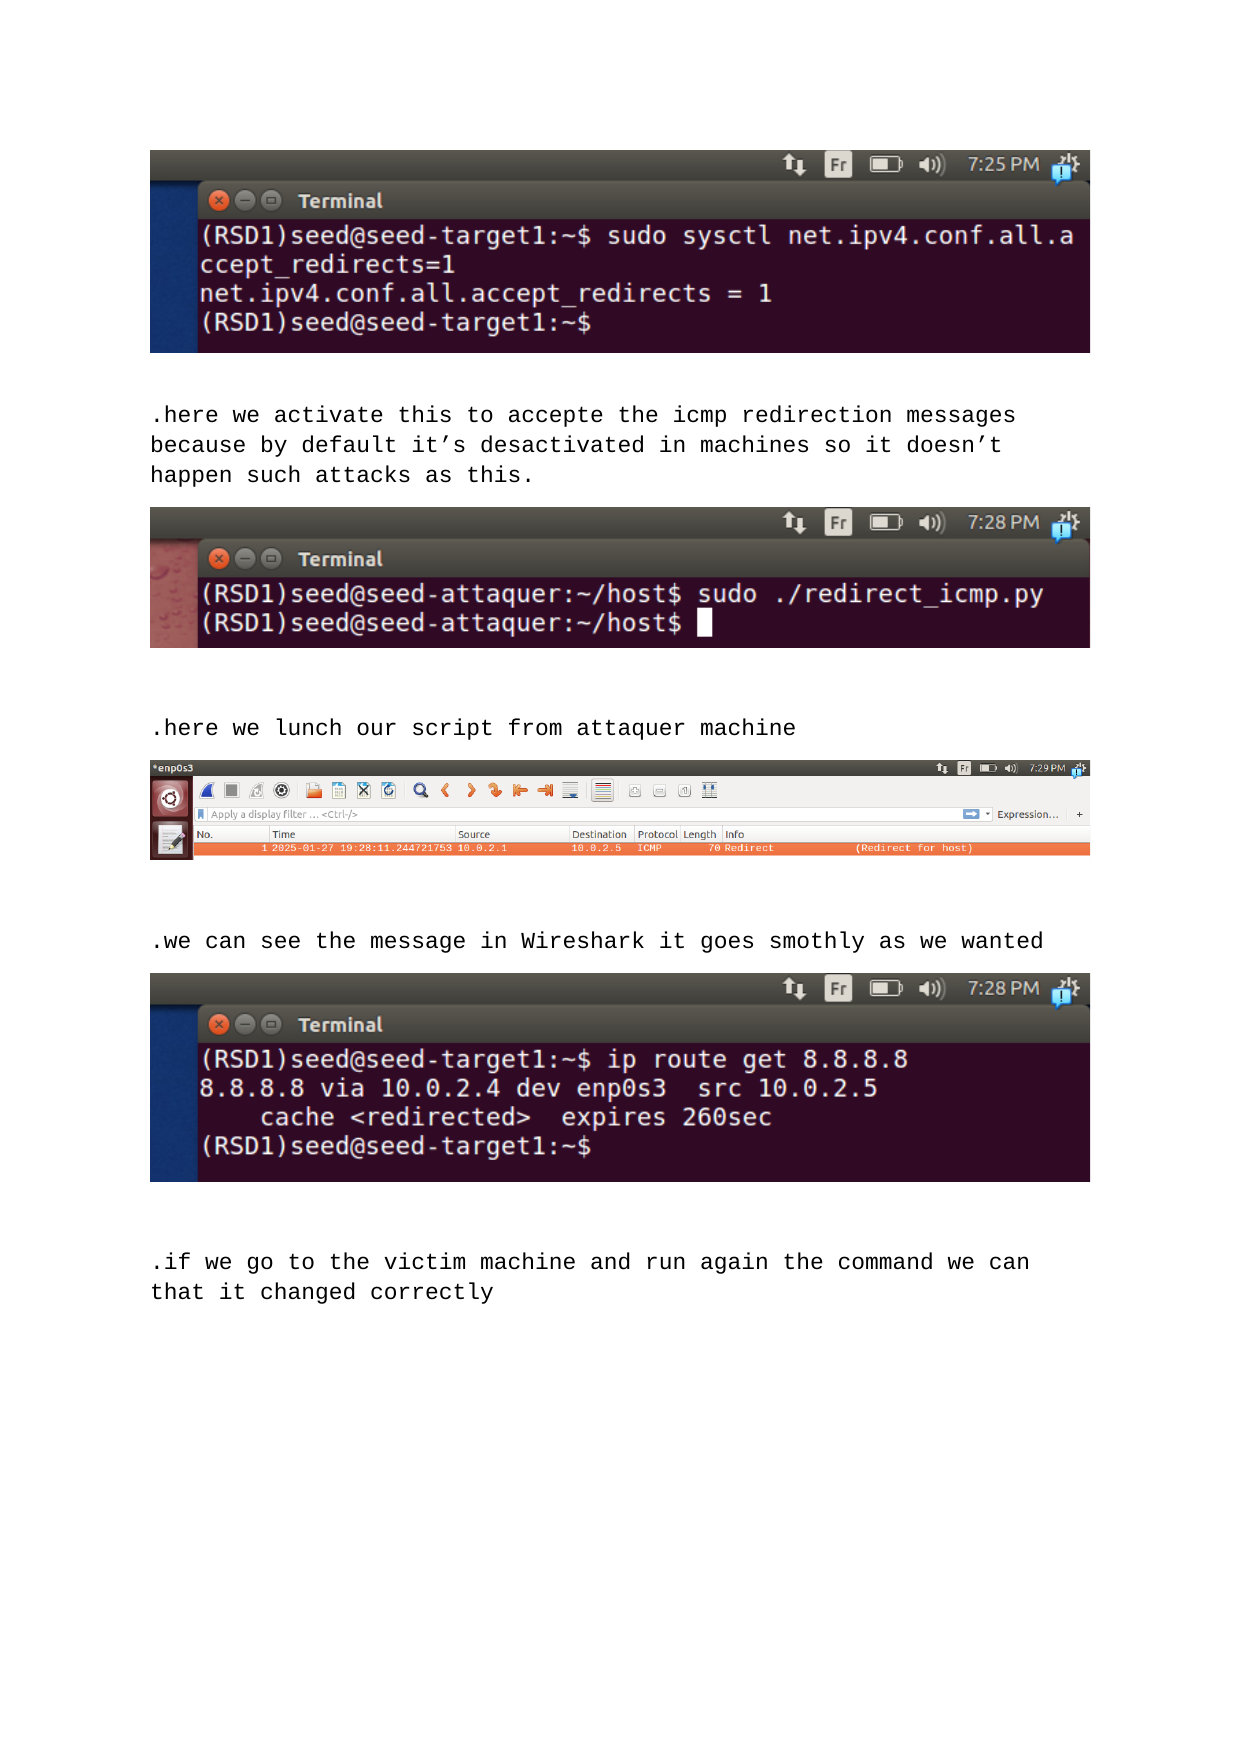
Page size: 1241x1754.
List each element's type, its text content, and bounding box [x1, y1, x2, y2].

text .if we go to the victim machine and run again the command we can that it changed correctly [150, 1251, 1090, 1306]
text .here we lunch our script from attaquer machine [150, 716, 1090, 742]
text .we can see the message in Wireshark it goes smothly as we wanted [150, 929, 1090, 955]
picture [150, 760, 1091, 860]
picture [150, 973, 1091, 1182]
picture [150, 507, 1091, 648]
picture [150, 150, 1091, 353]
text .here we activate this to accepte the icmp redirection messages because by default it’s desactivated in machines so it doesn’t happen such attacks as this. [150, 403, 1090, 489]
